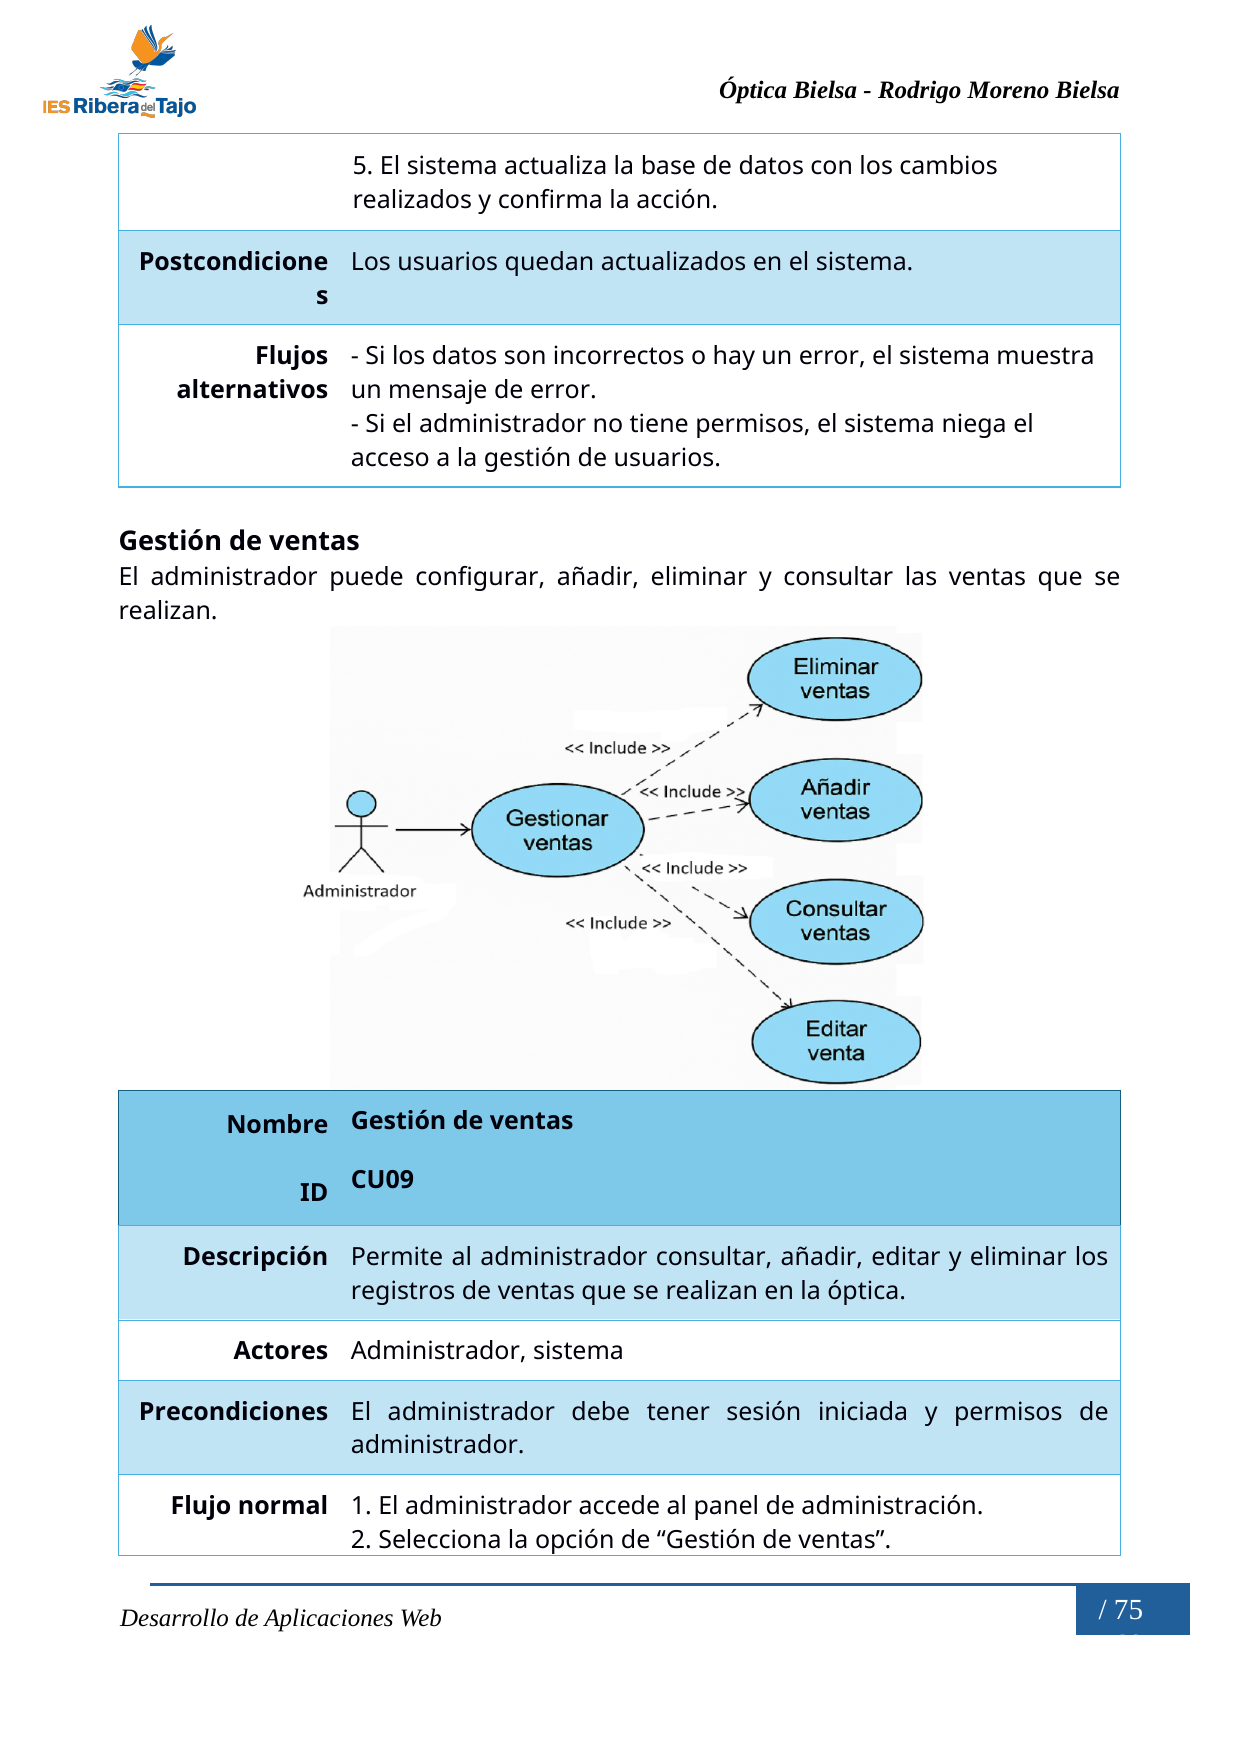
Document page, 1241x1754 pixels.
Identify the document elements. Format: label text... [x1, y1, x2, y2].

table_cell [339, 134, 351, 230]
table_cell Los usuarios quedan actualizados en el sistema. [339, 231, 1120, 324]
table_cell Descripción [119, 1226, 339, 1319]
table_cell Flujo normal [119, 1475, 339, 1555]
table_header Nombre ID [119, 1091, 339, 1225]
table_cell Permite al administrador consultar, añadir, editar y eliminar los registros de ventas que se realizan en la óptica. [339, 1226, 1120, 1319]
table_cell 1. El administrador accede al panel de administración. 2. Selecciona la opción de “Gestión de ventas”. [339, 1475, 1120, 1555]
table_cell [119, 134, 339, 230]
text El administrador puede configurar, añadir, eliminar y consultar las ventas que se realizan. [118, 558, 1122, 626]
table_cell Flujos alternativos [119, 325, 339, 486]
table_cell Administrador, sistema [339, 1321, 1120, 1379]
table_cell Precondiciones [119, 1381, 339, 1474]
table_header Gestión de ventas CU09 [339, 1091, 1120, 1225]
table_cell - Si los datos son incorrectos o hay un error, el sistema muestra un mensaje de error. - Si el administrador no tiene permisos, el sistema niega el acceso a la gestión de usuarios. [339, 325, 1120, 486]
table_cell [1109, 134, 1120, 230]
table_cell Postcondiciones [119, 231, 339, 324]
text Gestión de ventas [118, 521, 1122, 558]
table_cell El administrador debe tener sesión iniciada y permisos de administrador. [339, 1381, 1120, 1474]
table_cell Actores [119, 1321, 339, 1379]
table_header 5. El sistema actualiza la base de datos con los cambios realizados y confirma la acción. [351, 134, 1109, 230]
